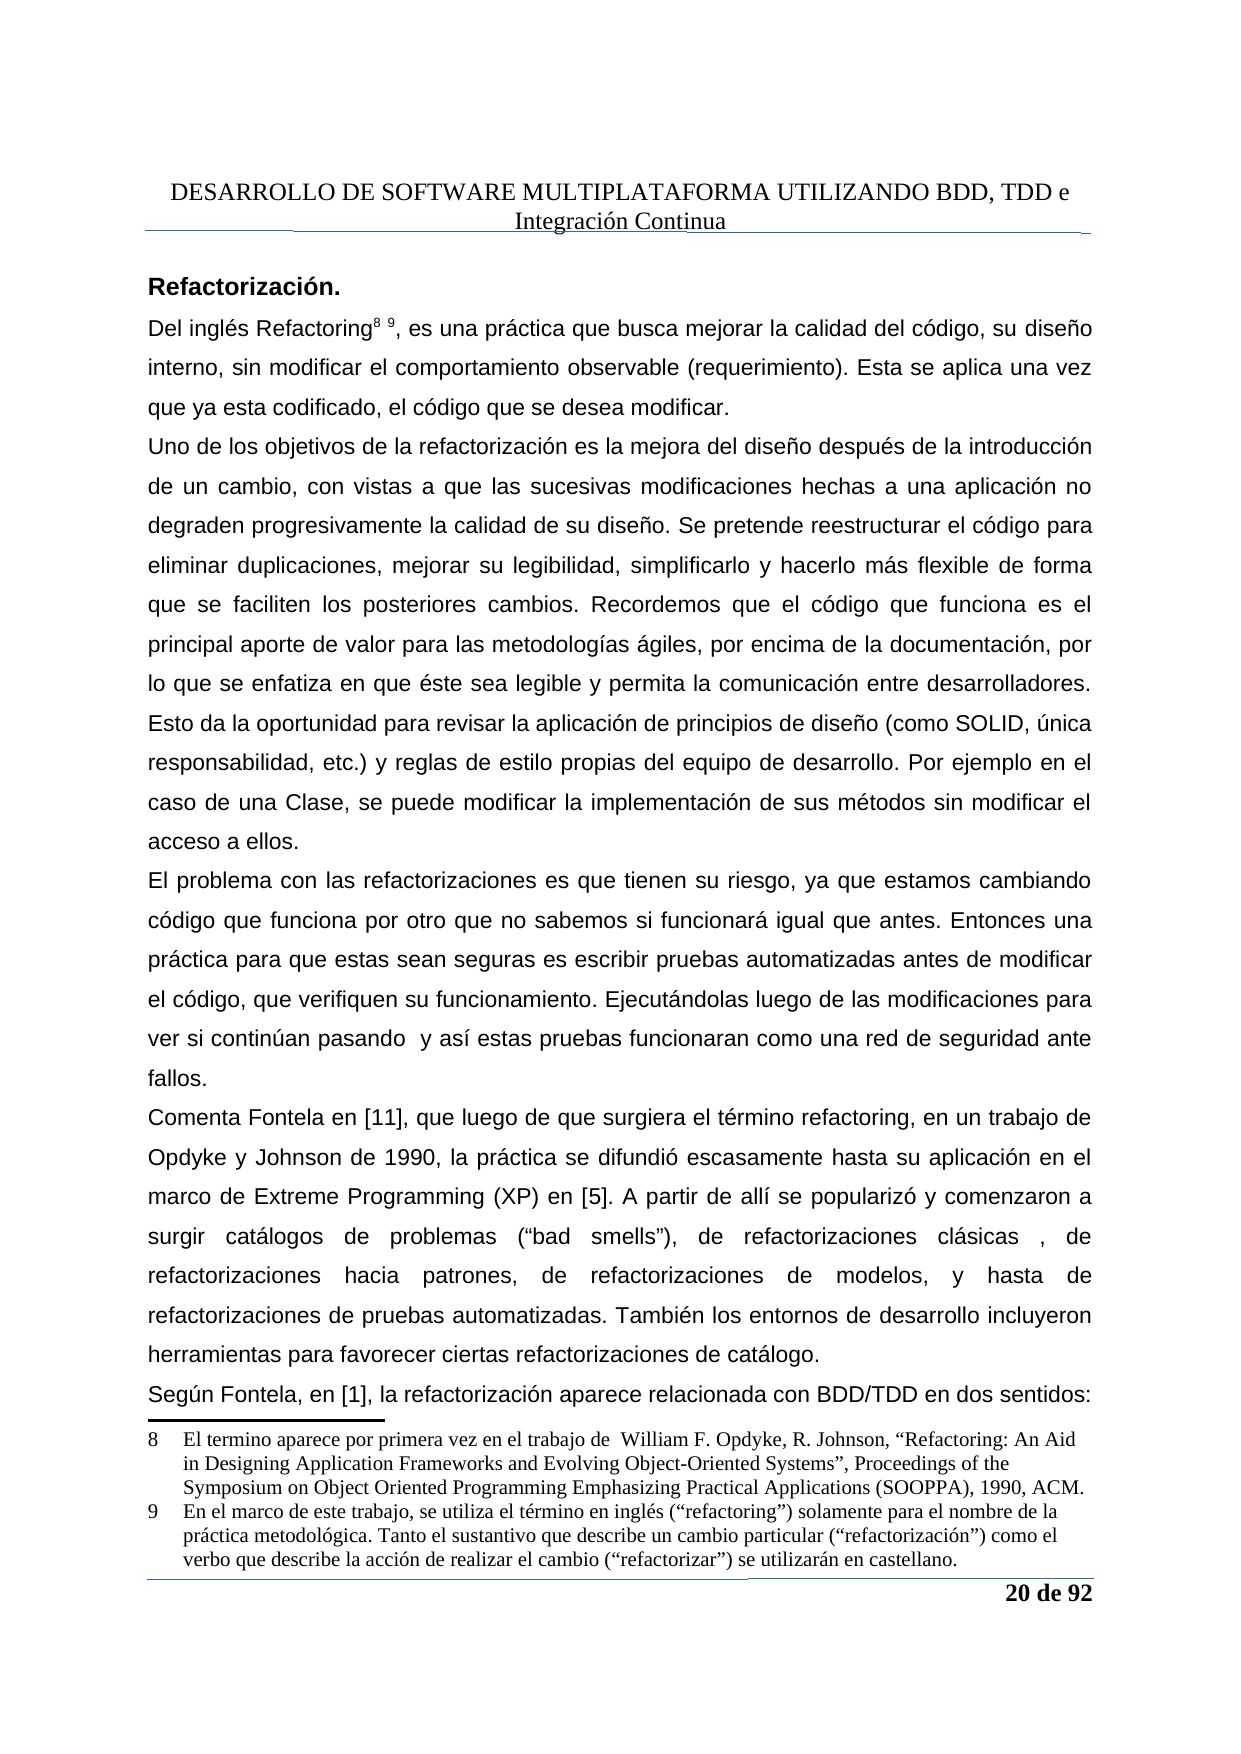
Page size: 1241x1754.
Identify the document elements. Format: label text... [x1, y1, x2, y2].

text Del inglés Refactoring , es una práctica que busca mejorar la calidad del código, su diseño interno, sin modificar el comportamiento observable (requerimiento). Esta se aplica una vez que ya esta codificado, el código que se desea modificar. [148, 315, 1093, 420]
text El termino aparece por primera vez en el trabajo de William F. Opdyke, R. Johnson, “Refactoring: An Aid in Designing Application Frameworks and Evolving Object-Oriented Systems”, Proceedings of the Symposium on Object Oriented Programming Emphasizing Practical Applications (SOOPPA), 1990, ACM. [148, 1427, 1093, 1499]
text Comenta Fontela en [11], que luego de que surgiera el término refactoring, en un trabajo de Opdyke y Johnson de 1990, la práctica se difundió escasamente hasta su aplicación en el marco de Extreme Programming (XP) en [5]. A partir de allí se popularizó y comenzaron a surgir catálogos de problemas (“bad smells”), de refactorizaciones clásicas , de refactorizaciones hacia patrones, de refactorizaciones de modelos, y hasta de refactorizaciones de pruebas automatizadas. También los entornos de desarrollo incluyeron herramientas para favorecer ciertas refactorizaciones de catálogo. [148, 1104, 1093, 1368]
text El problema con las refactorizaciones es que tienen su riesgo, ya que estamos cambiando código que funciona por otro que no sabemos si funcionará igual que antes. Entonces una práctica para que estas sean seguras es escribir pruebas automatizadas antes de modificar el código, que verifiquen su funcionamiento. Ejecutándolas luego de las modificaciones para ver si continúan pasando y así estas pruebas funcionaran como una red de seguridad ante fallos. [148, 867, 1093, 1091]
text Uno de los objetivos de la refactorización es la mejora del diseño después de la introducción de un cambio, con vistas a que las sucesivas modificaciones hechas a una aplicación no degraden progresivamente la calidad de su diseño. Se pretende reestructurar el código para eliminar duplicaciones, mejorar su legibilidad, simplificarlo y hacerlo más flexible de forma que se faciliten los posteriores cambios. Recordemos que el código que funciona es el principal aporte de valor para las metodologías ágiles, por encima de la documentación, por lo que se enfatiza en que éste sea legible y permita la comunicación entre desarrolladores. Esto da la oportunidad para revisar la aplicación de principios de diseño (como SOLID, única responsabilidad, etc.) y reglas de estilo propias del equipo de desarrollo. Por ejemplo en el caso de una Clase, se puede modificar la implementación de sus métodos sin modificar el acceso a ellos. [148, 433, 1093, 854]
text Refactorización. [148, 272, 1093, 300]
text Según Fontela, en [1], la refactorización aparece relacionada con BDD/TDD en dos sentidos: [148, 1381, 1093, 1407]
text En el marco de este trabajo, se utiliza el término en inglés (“refactoring”) solamente para el nombre de la práctica metodológica. Tanto el sustantivo que describe un cambio particular (“refactorización”) como el verbo que describe la acción de realizar el cambio (“refactorizar”) se utilizarán en castellano. [148, 1499, 1093, 1571]
